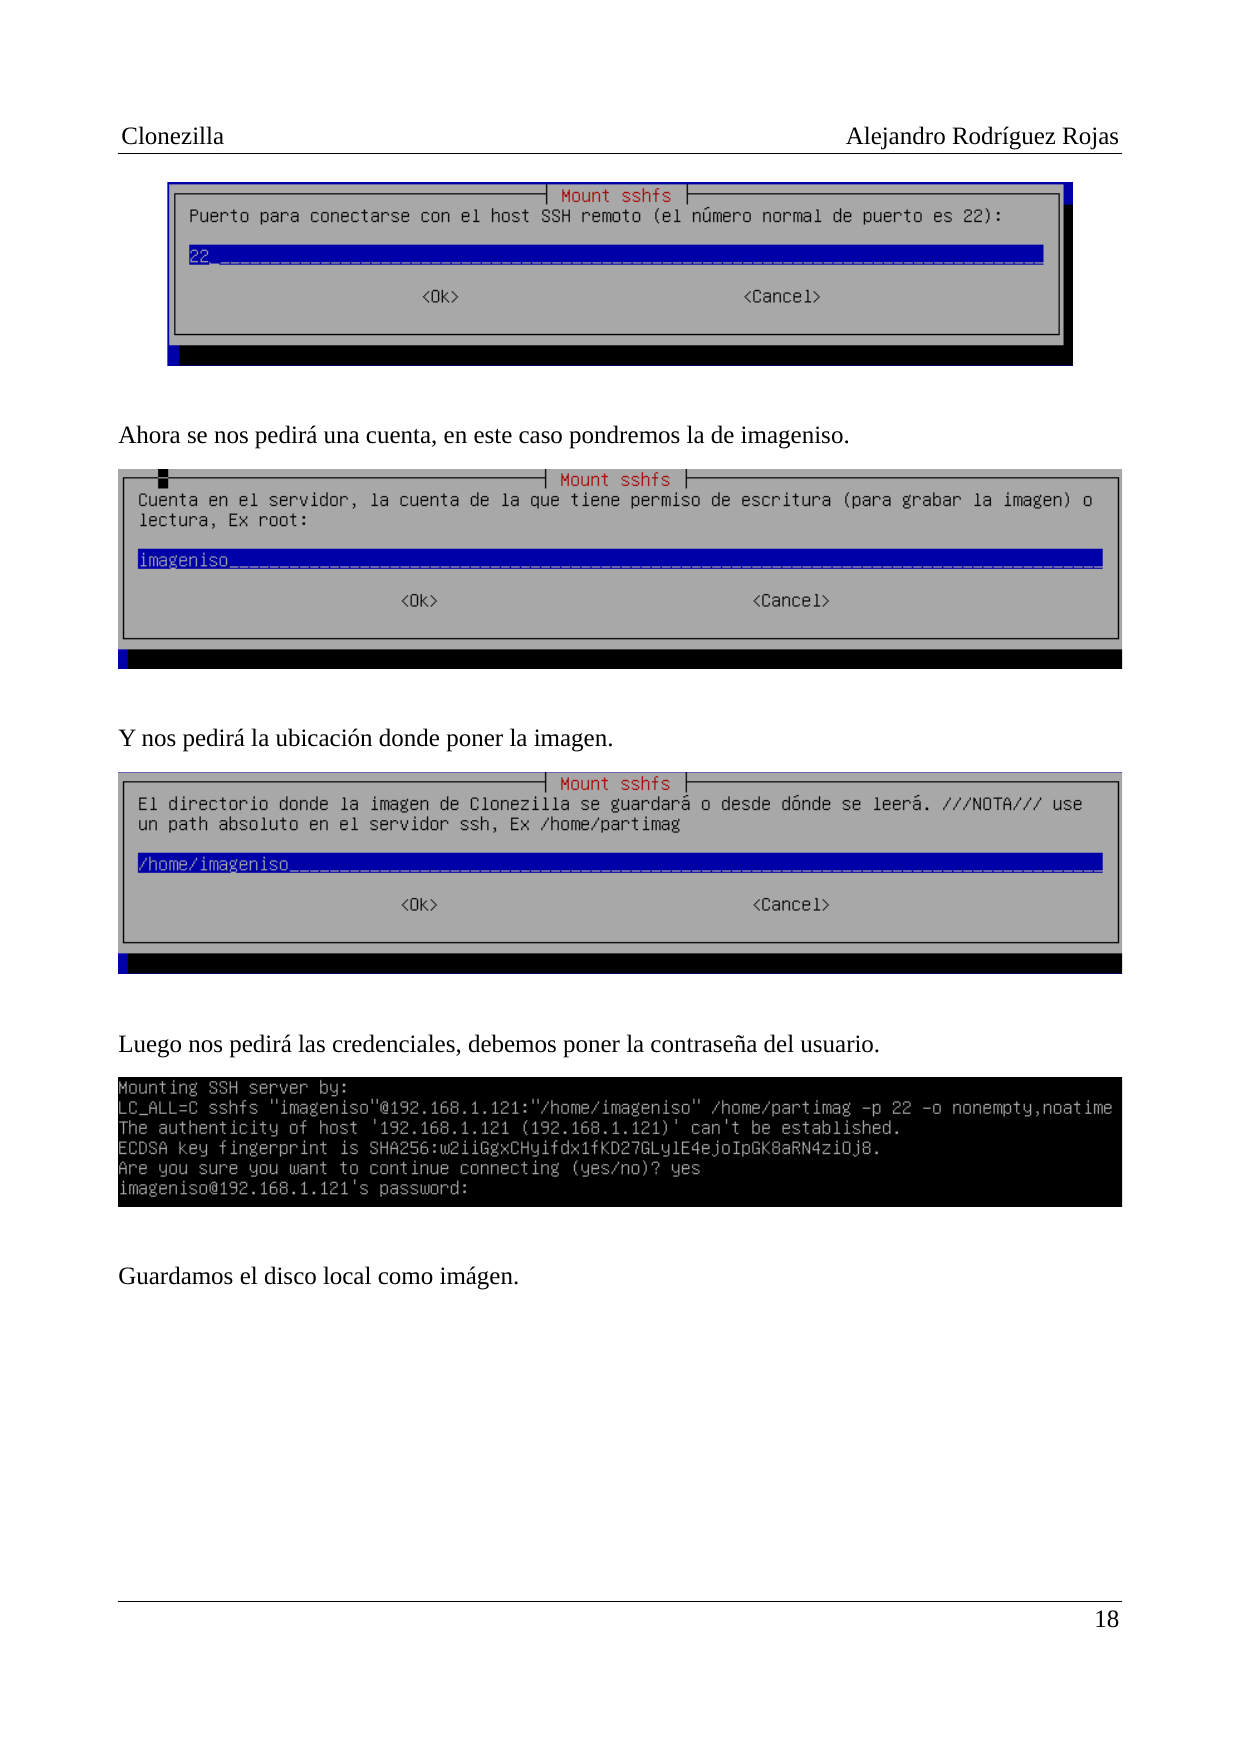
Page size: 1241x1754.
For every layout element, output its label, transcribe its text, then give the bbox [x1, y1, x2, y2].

picture [118, 772, 1123, 974]
text Y nos pedirá la ubicación donde poner la imagen. [118, 723, 1122, 752]
text Luego nos pedirá las credenciales, debemos poner la contraseña del usuario. [118, 1029, 1122, 1057]
text Guardamos el disco local como imágen. [118, 1261, 1122, 1290]
picture [118, 1077, 1123, 1207]
picture [167, 182, 1073, 366]
text Ahora se nos pedirá una cuenta, en este caso pondremos la de imageniso. [118, 420, 1122, 449]
picture [118, 469, 1123, 669]
